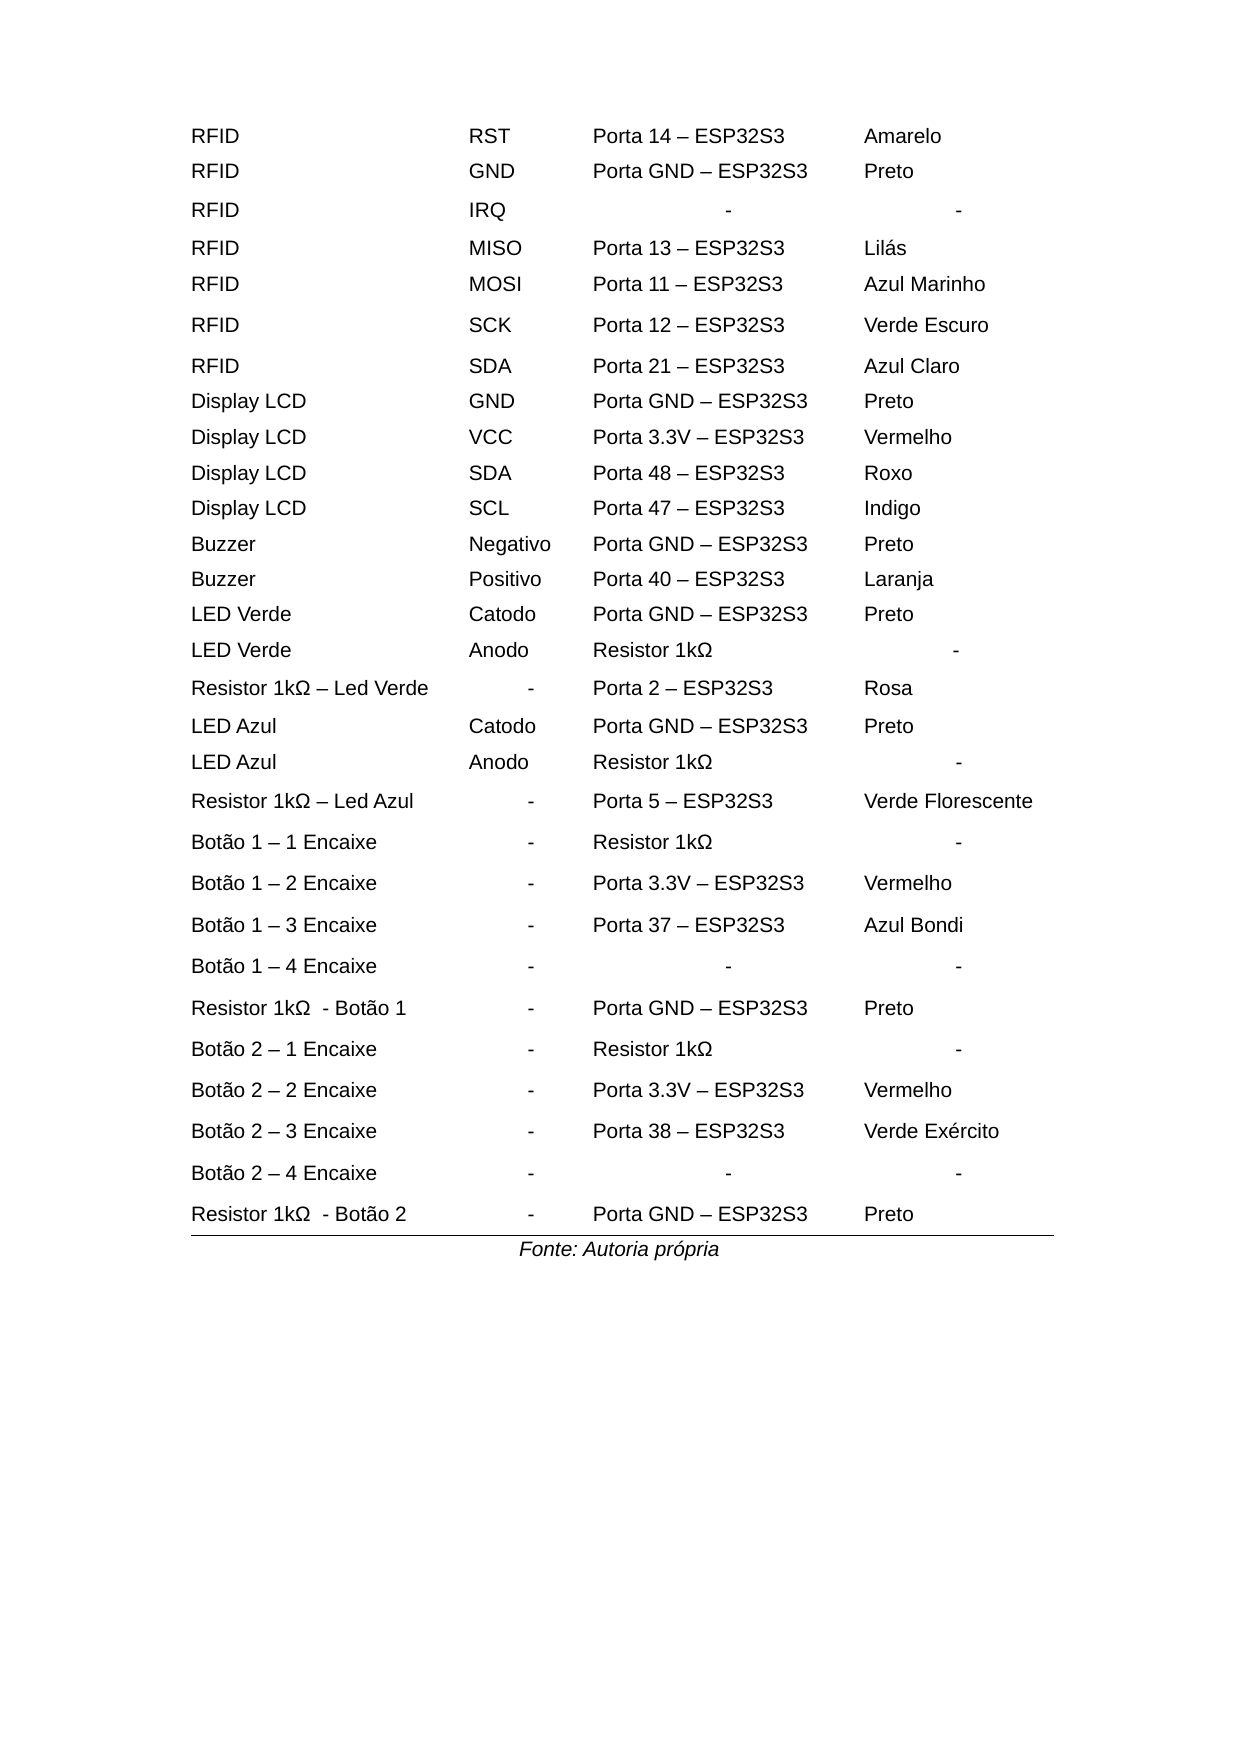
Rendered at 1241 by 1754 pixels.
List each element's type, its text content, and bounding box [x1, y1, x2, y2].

table_cell Porta 3.3V – ESP32S3 [593, 1069, 864, 1111]
table_cell Porta 3.3V – ESP32S3 [593, 419, 864, 455]
table_cell RFID [191, 349, 469, 384]
table_cell Verde Florescente [864, 780, 1053, 821]
table_cell - [593, 1152, 864, 1193]
table_cell - [593, 945, 864, 987]
table_cell Preto [864, 987, 1053, 1028]
table_cell Botão 2 – 2 Encaixe [191, 1069, 469, 1111]
table_cell SDA [469, 455, 593, 490]
table_cell Catodo [469, 596, 593, 632]
table_cell - [864, 1028, 1053, 1069]
table_cell - [469, 863, 593, 904]
table_cell Resistor 1kΩ - Botão 1 [191, 987, 469, 1028]
table_cell Porta 40 – ESP32S3 [593, 561, 864, 596]
table_cell - [469, 1152, 593, 1193]
table_cell Vermelho [864, 1069, 1053, 1111]
table_cell LED Verde [191, 596, 469, 632]
table_cell Azul Claro [864, 349, 1053, 384]
table_cell - [469, 1111, 593, 1152]
table_cell SCL [469, 490, 593, 526]
table_cell Porta GND – ESP32S3 [593, 987, 864, 1028]
table_cell Resistor 1kΩ – Led Azul [191, 780, 469, 821]
table_cell Porta GND – ESP32S3 [593, 1194, 864, 1235]
table_cell Preto [864, 1194, 1053, 1235]
table_cell Porta GND – ESP32S3 [593, 384, 864, 419]
table_cell Amarelo [864, 118, 1053, 153]
table_cell Porta 21 – ESP32S3 [593, 349, 864, 384]
table_cell - [469, 945, 593, 987]
table_cell - [864, 945, 1053, 987]
table_cell Buzzer [191, 561, 469, 596]
table_cell Positivo [469, 561, 593, 596]
table_cell IRQ [469, 189, 593, 230]
table_cell - [864, 821, 1053, 863]
table_cell Display LCD [191, 384, 469, 419]
table_cell Porta GND – ESP32S3 [593, 526, 864, 561]
table_cell RFID [191, 266, 469, 301]
table_cell Porta GND – ESP32S3 [593, 596, 864, 632]
table_cell - [469, 780, 593, 821]
table_cell Porta 5 – ESP32S3 [593, 780, 864, 821]
table_cell SDA [469, 349, 593, 384]
table_cell Preto [864, 153, 1053, 189]
table_cell - [469, 668, 593, 709]
table_cell Porta 48 – ESP32S3 [593, 455, 864, 490]
table_cell - [469, 1194, 593, 1235]
table_cell Display LCD [191, 455, 469, 490]
table_cell Resistor 1kΩ [593, 744, 864, 780]
table_cell Lilás [864, 230, 1053, 266]
table_cell Porta 3.3V – ESP32S3 [593, 863, 864, 904]
table_cell Anodo [469, 744, 593, 780]
table_cell Catodo [469, 709, 593, 744]
table_cell RFID [191, 301, 469, 349]
table_cell Botão 1 – 3 Encaixe [191, 904, 469, 945]
table_cell Botão 1 – 1 Encaixe [191, 821, 469, 863]
table_cell Azul Bondi [864, 904, 1053, 945]
table_cell Botão 1 – 2 Encaixe [191, 863, 469, 904]
table_cell Botão 1 – 4 Encaixe [191, 945, 469, 987]
table_cell RFID [191, 230, 469, 266]
table_cell Porta 2 – ESP32S3 [593, 668, 864, 709]
table_cell Rosa [864, 668, 1053, 709]
table_cell - [864, 189, 1053, 230]
text Fonte: Autoria própria [118, 1236, 1122, 1260]
table_cell - [469, 1028, 593, 1069]
table_cell Verde Exército [864, 1111, 1053, 1152]
table_cell Vermelho [864, 419, 1053, 455]
table_cell RST [469, 118, 593, 153]
table_cell Preto [864, 526, 1053, 561]
table_cell - [593, 189, 864, 230]
table_cell Porta GND – ESP32S3 [593, 709, 864, 744]
table_cell - [864, 1152, 1053, 1193]
table_cell Resistor 1kΩ [593, 821, 864, 863]
table_cell - [469, 1069, 593, 1111]
table_cell RFID [191, 153, 469, 189]
table_cell - [469, 821, 593, 863]
table_cell Porta 12 – ESP32S3 [593, 301, 864, 349]
table_cell Resistor 1kΩ - Botão 2 [191, 1194, 469, 1235]
table_cell LED Azul [191, 744, 469, 780]
table_cell Indigo [864, 490, 1053, 526]
table_cell GND [469, 384, 593, 419]
table_cell LED Verde [191, 632, 469, 667]
table_cell Preto [864, 596, 1053, 632]
table_cell Porta 38 – ESP32S3 [593, 1111, 864, 1152]
table_cell Resistor 1kΩ – Led Verde [191, 668, 469, 709]
table_cell MISO [469, 230, 593, 266]
table_cell VCC [469, 419, 593, 455]
table_cell Preto [864, 384, 1053, 419]
table_cell RFID [191, 118, 469, 153]
table_cell Anodo [469, 632, 593, 667]
table_cell Display LCD [191, 490, 469, 526]
table_cell LED Azul [191, 709, 469, 744]
table_cell RFID [191, 189, 469, 230]
table_cell Display LCD [191, 419, 469, 455]
table_cell Botão 2 – 3 Encaixe [191, 1111, 469, 1152]
table_cell SCK [469, 301, 593, 349]
table_cell Porta 13 – ESP32S3 [593, 230, 864, 266]
table_cell - [469, 904, 593, 945]
table_cell Buzzer [191, 526, 469, 561]
table_cell Botão 2 – 4 Encaixe [191, 1152, 469, 1193]
table_cell Vermelho [864, 863, 1053, 904]
table_cell GND [469, 153, 593, 189]
table_cell - [864, 744, 1053, 780]
table_cell Verde Escuro [864, 301, 1053, 349]
table_cell - [864, 632, 1053, 667]
table_cell MOSI [469, 266, 593, 301]
table_cell Resistor 1kΩ [593, 632, 864, 667]
table_cell Azul Marinho [864, 266, 1053, 301]
table_cell Porta GND – ESP32S3 [593, 153, 864, 189]
table_cell Porta 37 – ESP32S3 [593, 904, 864, 945]
table_cell Porta 11 – ESP32S3 [593, 266, 864, 301]
table_cell Porta 47 – ESP32S3 [593, 490, 864, 526]
table_cell - [469, 987, 593, 1028]
table_cell Laranja [864, 561, 1053, 596]
table_cell Preto [864, 709, 1053, 744]
table_cell Porta 14 – ESP32S3 [593, 118, 864, 153]
table_cell Resistor 1kΩ [593, 1028, 864, 1069]
table_cell Roxo [864, 455, 1053, 490]
table_cell Negativo [469, 526, 593, 561]
table_cell Botão 2 – 1 Encaixe [191, 1028, 469, 1069]
